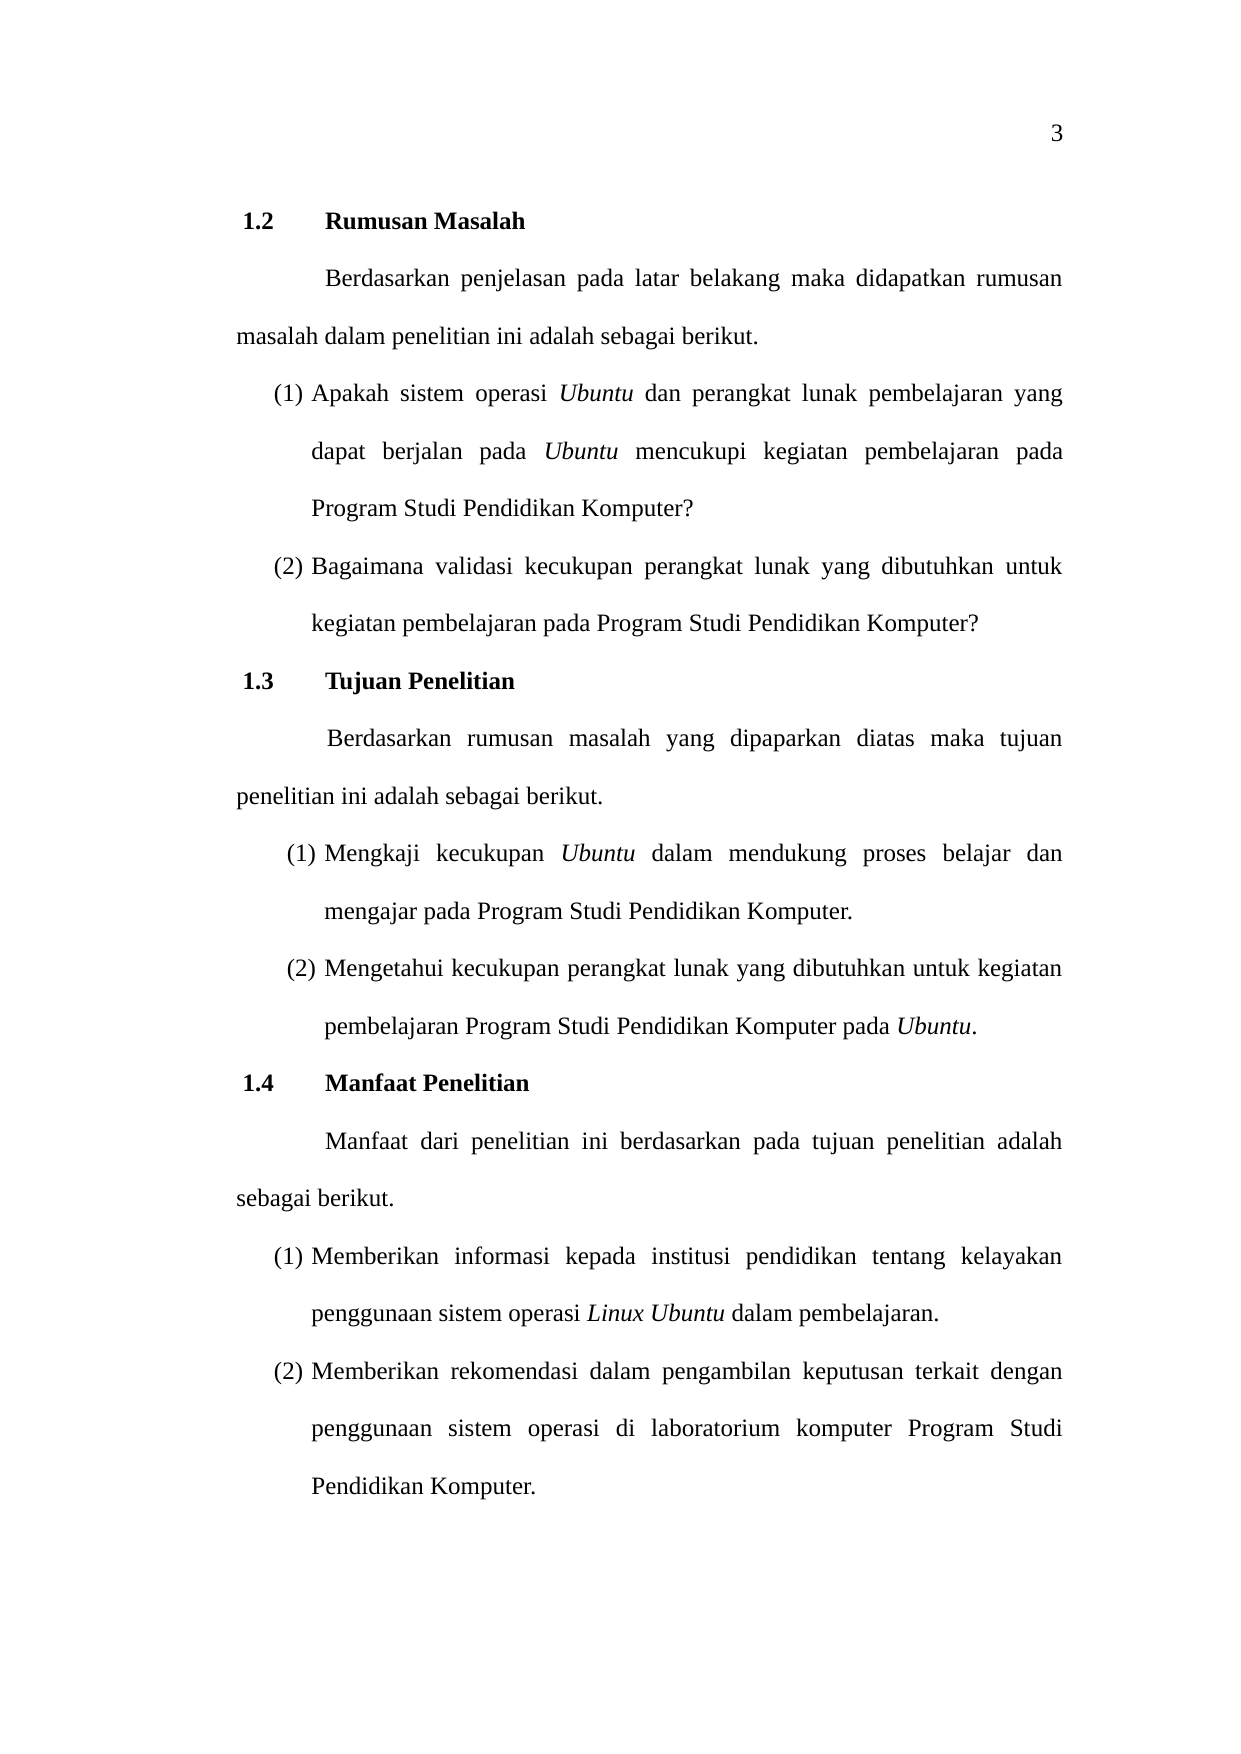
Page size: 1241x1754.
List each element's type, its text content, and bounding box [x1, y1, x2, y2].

text Manfaat dari penelitian ini berdasarkan pada tujuan penelitian adalah sebagai berikut. [236, 1126, 1063, 1212]
list Memberikan informasi kepada institusi pendidikan tentang kelayakan penggunaan sistem operasi Linux Ubuntu dalam pembelajaran. [274, 1241, 1063, 1327]
text Berdasarkan penjelasan pada latar belakang maka didapatkan rumusan masalah dalam penelitian ini adalah sebagai berikut. [236, 263, 1063, 350]
subtitle Tujuan penelitian [236, 666, 1063, 695]
list Memberikan rekomendasi dalam pengambilan keputusan terkait dengan penggunaan sistem operasi di laboratorium komputer Program Studi Pendidikan Komputer. [274, 1356, 1063, 1500]
subtitle Rumusan masalah [236, 206, 1063, 235]
text Berdasarkan rumusan masalah yang dipaparkan diatas maka tujuan penelitian ini adalah sebagai berikut. [236, 723, 1063, 810]
subtitle Manfaat Penelitian [236, 1068, 1063, 1097]
list Mengkaji kecukupan Ubuntu dalam mendukung proses belajar dan mengajar pada Program Studi Pendidikan Komputer. [287, 838, 1063, 925]
list Apakah sistem operasi Ubuntu dan perangkat lunak pembelajaran yang dapat berjalan pada Ubuntu mencukupi kegiatan pembelajaran pada Program Studi Pendidikan Komputer? [274, 378, 1063, 522]
list Mengetahui kecukupan perangkat lunak yang dibutuhkan untuk kegiatan pembelajaran Program Studi Pendidikan Komputer pada Ubuntu. [287, 953, 1063, 1040]
list Bagaimana validasi kecukupan perangkat lunak yang dibutuhkan untuk kegiatan pembelajaran pada Program Studi Pendidikan Komputer? [274, 551, 1063, 637]
